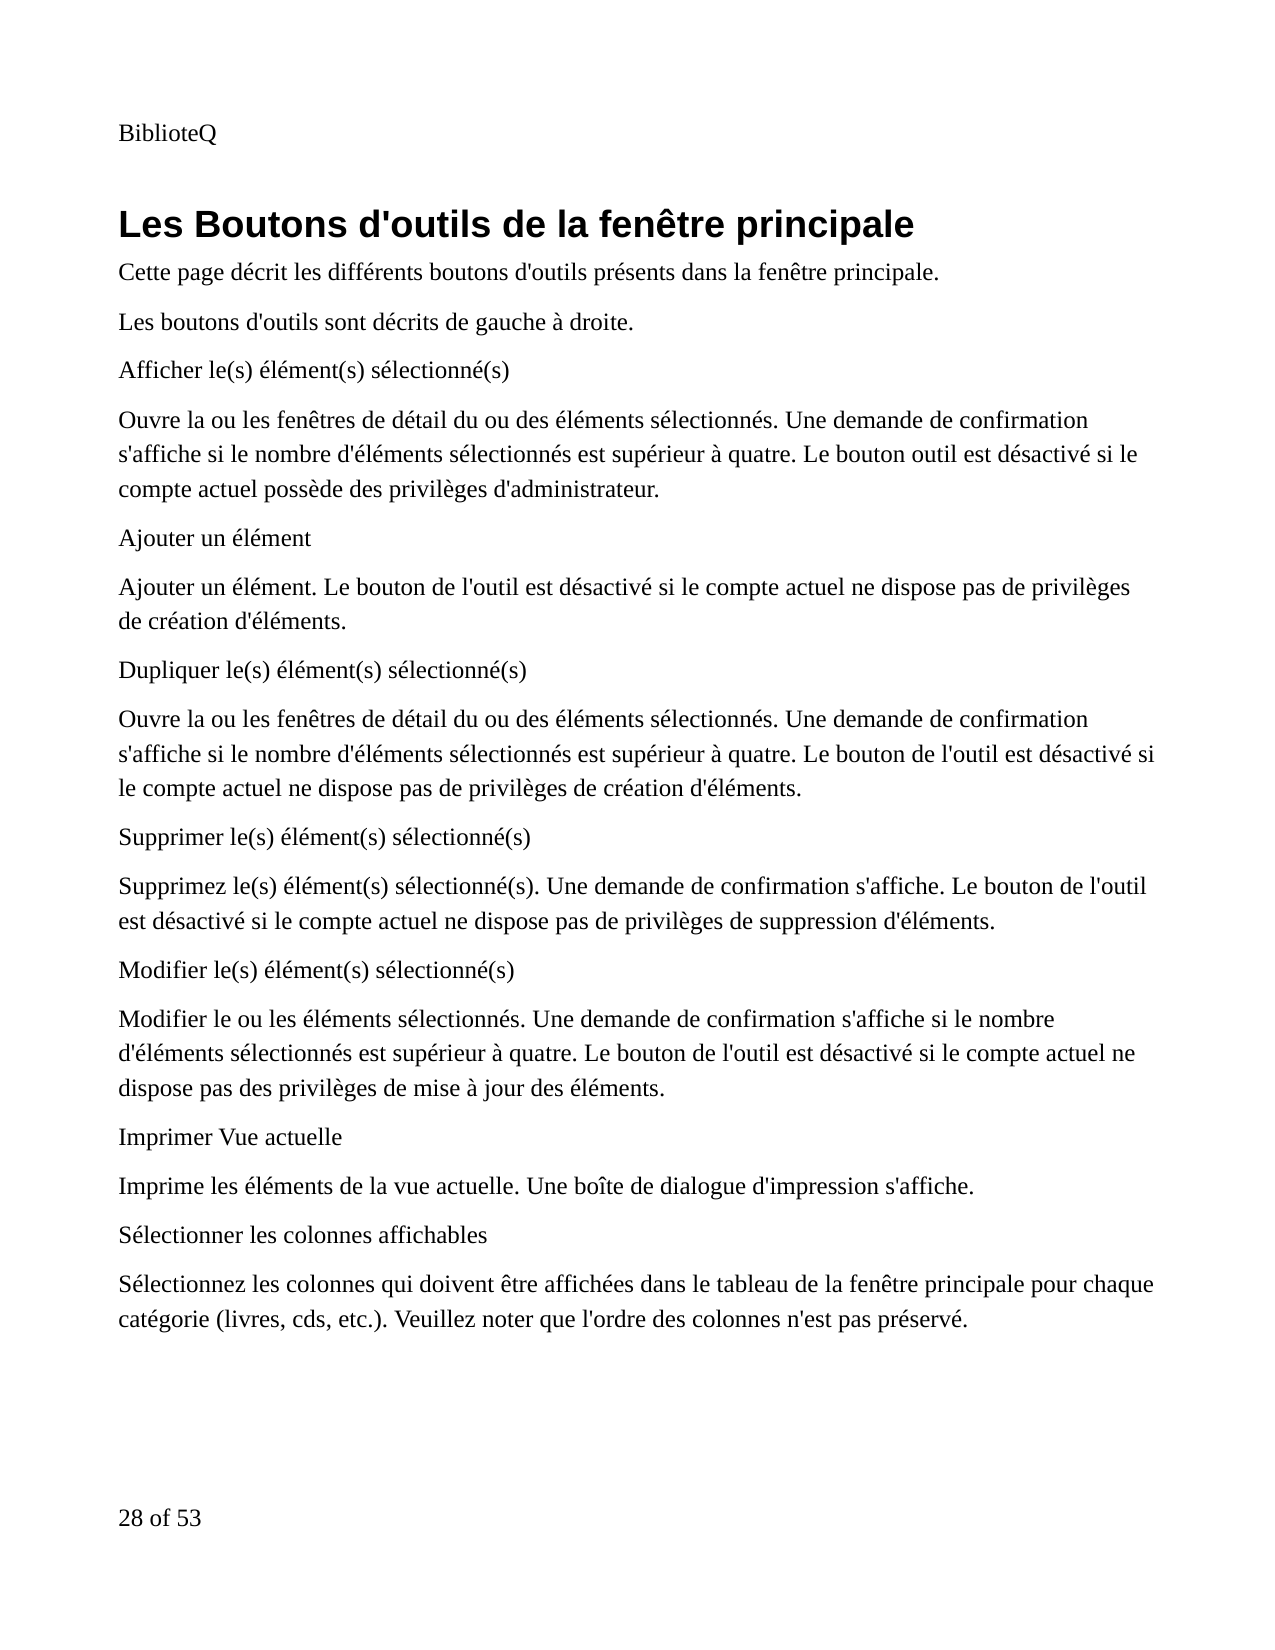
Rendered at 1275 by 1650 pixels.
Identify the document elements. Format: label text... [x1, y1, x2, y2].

text Supprimer le(s) élément(s) sélectionné(s) [118, 822, 1157, 851]
text Imprimer Vue actuelle [118, 1122, 1157, 1151]
text Sélectionner les colonnes affichables [118, 1220, 1157, 1249]
text Ajouter un élément [118, 523, 1157, 551]
text Supprimez le(s) élément(s) sélectionné(s). Une demande de confirmation s'affiche. Le bouton de l'outil est désactivé si le compte actuel ne dispose pas de privilèges de suppression d'éléments. [118, 871, 1157, 935]
text Afficher le(s) élément(s) sélectionné(s) [118, 356, 1157, 384]
text Les boutons d'outils sont décrits de gauche à droite. [118, 307, 1157, 335]
text Modifier le(s) élément(s) sélectionné(s) [118, 955, 1157, 984]
text Imprime les éléments de la vue actuelle. Une boîte de dialogue d'impression s'affiche. [118, 1171, 1157, 1200]
text Ouvre la ou les fenêtres de détail du ou des éléments sélectionnés. Une demande de confirmation s'affiche si le nombre d'éléments sélectionnés est supérieur à quatre. Le bouton de l'outil est désactivé si le compte actuel ne dispose pas de privilèges de création d'éléments. [118, 704, 1157, 802]
text Modifier le ou les éléments sélectionnés. Une demande de confirmation s'affiche si le nombre d'éléments sélectionnés est supérieur à quatre. Le bouton de l'outil est désactivé si le compte actuel ne dispose pas des privilèges de mise à jour des éléments. [118, 1004, 1157, 1102]
text Cette page décrit les différents boutons d'outils présents dans la fenêtre principale. [118, 257, 1157, 286]
text Ajouter un élément. Le bouton de l'outil est désactivé si le compte actuel ne dispose pas de privilèges de création d'éléments. [118, 572, 1157, 635]
text Dupliquer le(s) élément(s) sélectionné(s) [118, 655, 1157, 684]
text Ouvre la ou les fenêtres de détail du ou des éléments sélectionnés. Une demande de confirmation s'affiche si le nombre d'éléments sélectionnés est supérieur à quatre. Le bouton outil est désactivé si le compte actuel possède des privilèges d'administrateur. [118, 405, 1157, 502]
text Sélectionnez les colonnes qui doivent être affichées dans le tableau de la fenêtre principale pour chaque catégorie (livres, cds, etc.). Veuillez noter que l'ordre des colonnes n'est pas préservé. [118, 1269, 1157, 1332]
subtitle Les Boutons d'outils de la fenêtre principale [118, 201, 1157, 245]
